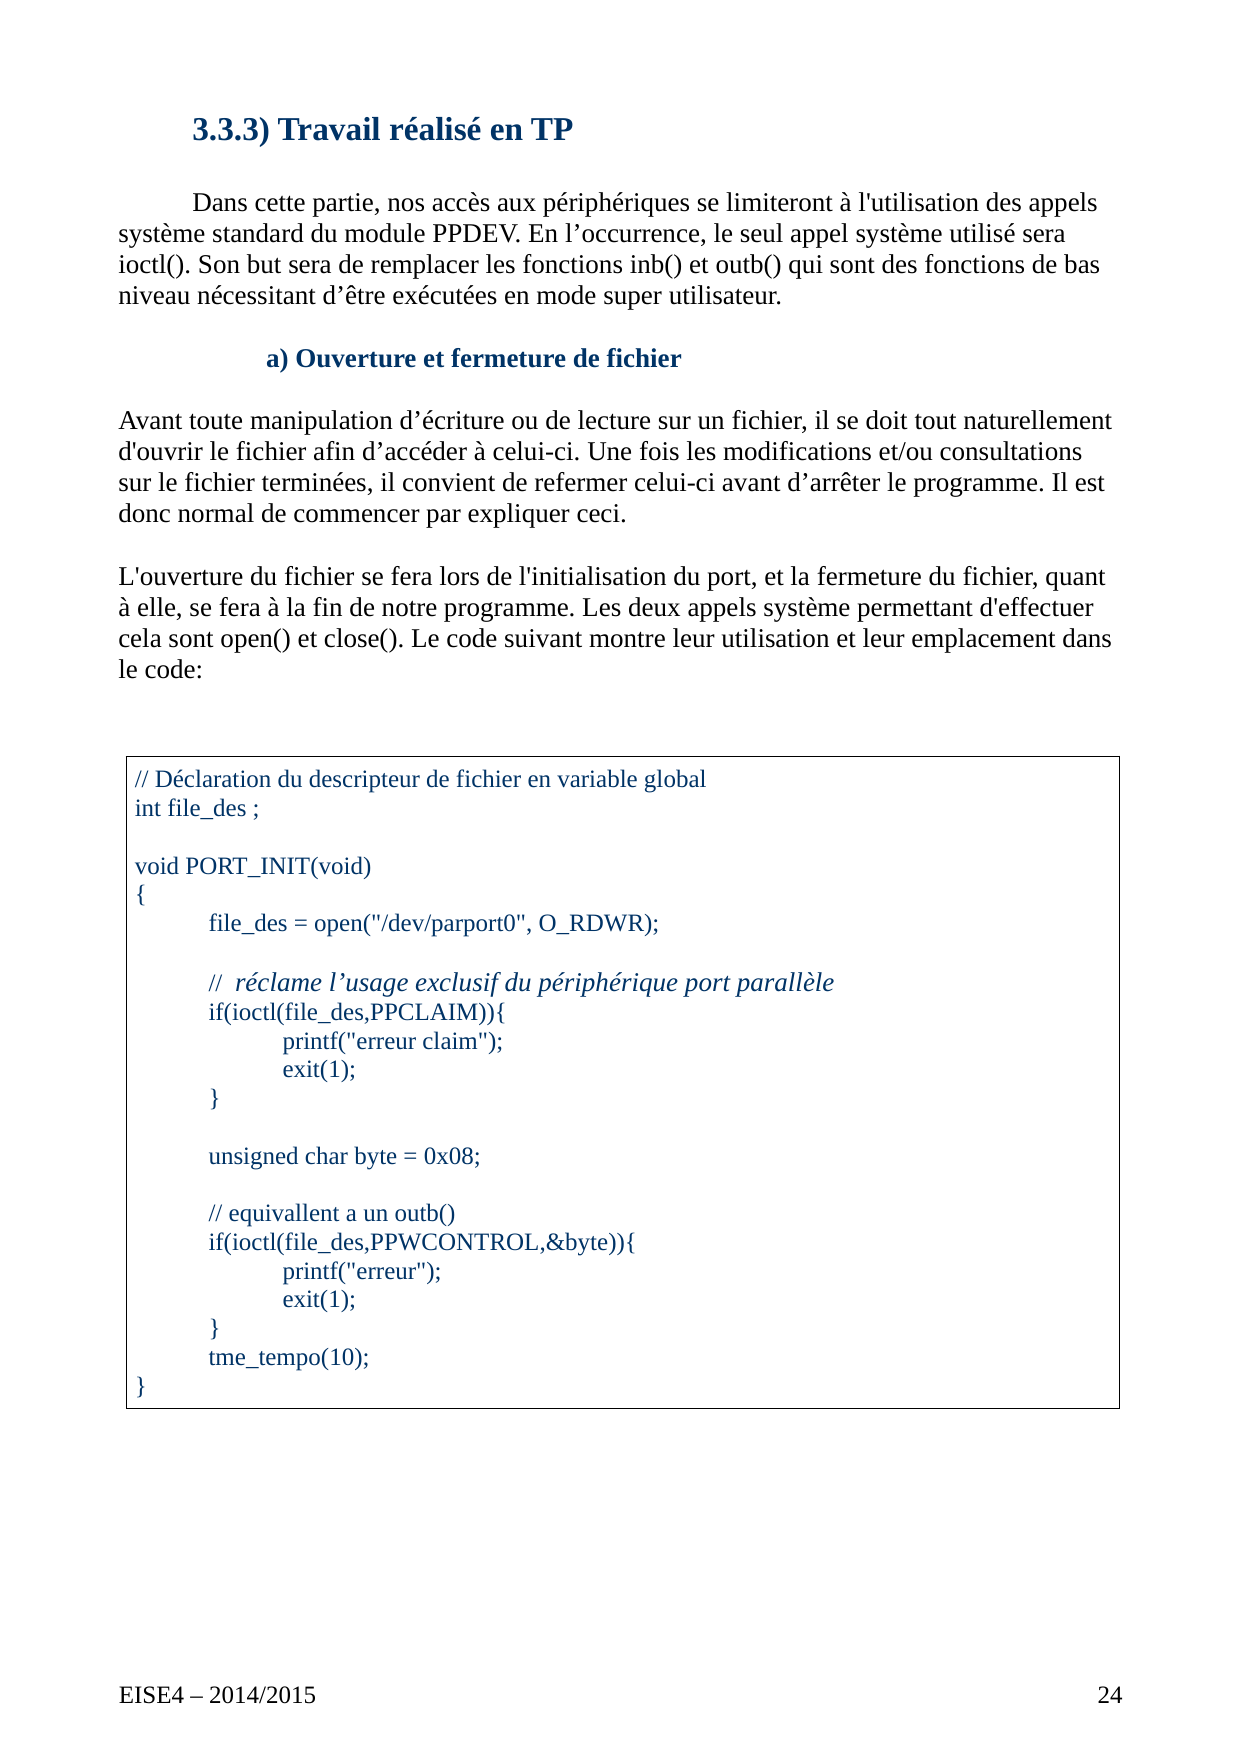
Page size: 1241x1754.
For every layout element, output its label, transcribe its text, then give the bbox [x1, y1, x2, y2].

text if(ioctl(file_des,PPCLAIM)){ [134, 997, 1110, 1026]
text 3.3.3) Travail réalisé en TP [118, 109, 1122, 148]
text L'ouverture du fichier se fera lors de l'initialisation du port, et la fermeture du fichier, quant à elle, se fera à la fin de notre programme. Les deux appels système permettant d'effectuer cela sont open() et close(). Le code suivant montre leur utilisation et leur emplacement dans le code: [118, 560, 1122, 684]
text int file_des ; [134, 793, 1110, 822]
text void PORT_INIT(void) [134, 851, 1110, 879]
text Avant toute manipulation d’écriture ou de lecture sur un fichier, il se doit tout naturellement d'ouvrir le fichier afin d’accéder à celui-ci. Une fois les modifications et/ou consultations sur le fichier terminées, il convient de refermer celui-ci avant d’arrêter le programme. Il est donc normal de commencer par expliquer ceci. [118, 404, 1122, 529]
text a) Ouverture et fermeture de fichier [118, 342, 1122, 373]
text Dans cette partie, nos accès aux périphériques se limiteront à l'utilisation des appels système standard du module PPDEV. En l’occurrence, le seul appel système utilisé sera ioctl(). Son but sera de remplacer les fonctions inb() et outb() qui sont des fonctions de bas niveau nécessitant d’être exécutées en mode super utilisateur. [118, 186, 1122, 311]
text unsigned char byte = 0x08; [134, 1141, 1110, 1169]
text exit(1); [134, 1054, 1110, 1083]
text { [134, 879, 1110, 908]
text } [134, 1371, 1110, 1399]
text // réclame l’usage exclusif du périphérique port parallèle [134, 966, 1110, 997]
text // equivallent a un outb() [134, 1198, 1110, 1227]
text printf("erreur claim"); [134, 1026, 1110, 1054]
text file_des = open("/dev/parport0", O_RDWR); [134, 908, 1110, 937]
text // Déclaration du descripteur de fichier en variable global [134, 764, 1110, 793]
text } [134, 1083, 1110, 1112]
text } [134, 1313, 1110, 1342]
text exit(1); [134, 1284, 1110, 1313]
text printf("erreur"); [134, 1256, 1110, 1284]
text tme_tempo(10); [134, 1342, 1110, 1371]
text if(ioctl(file_des,PPWCONTROL,&byte)){ [134, 1227, 1110, 1256]
